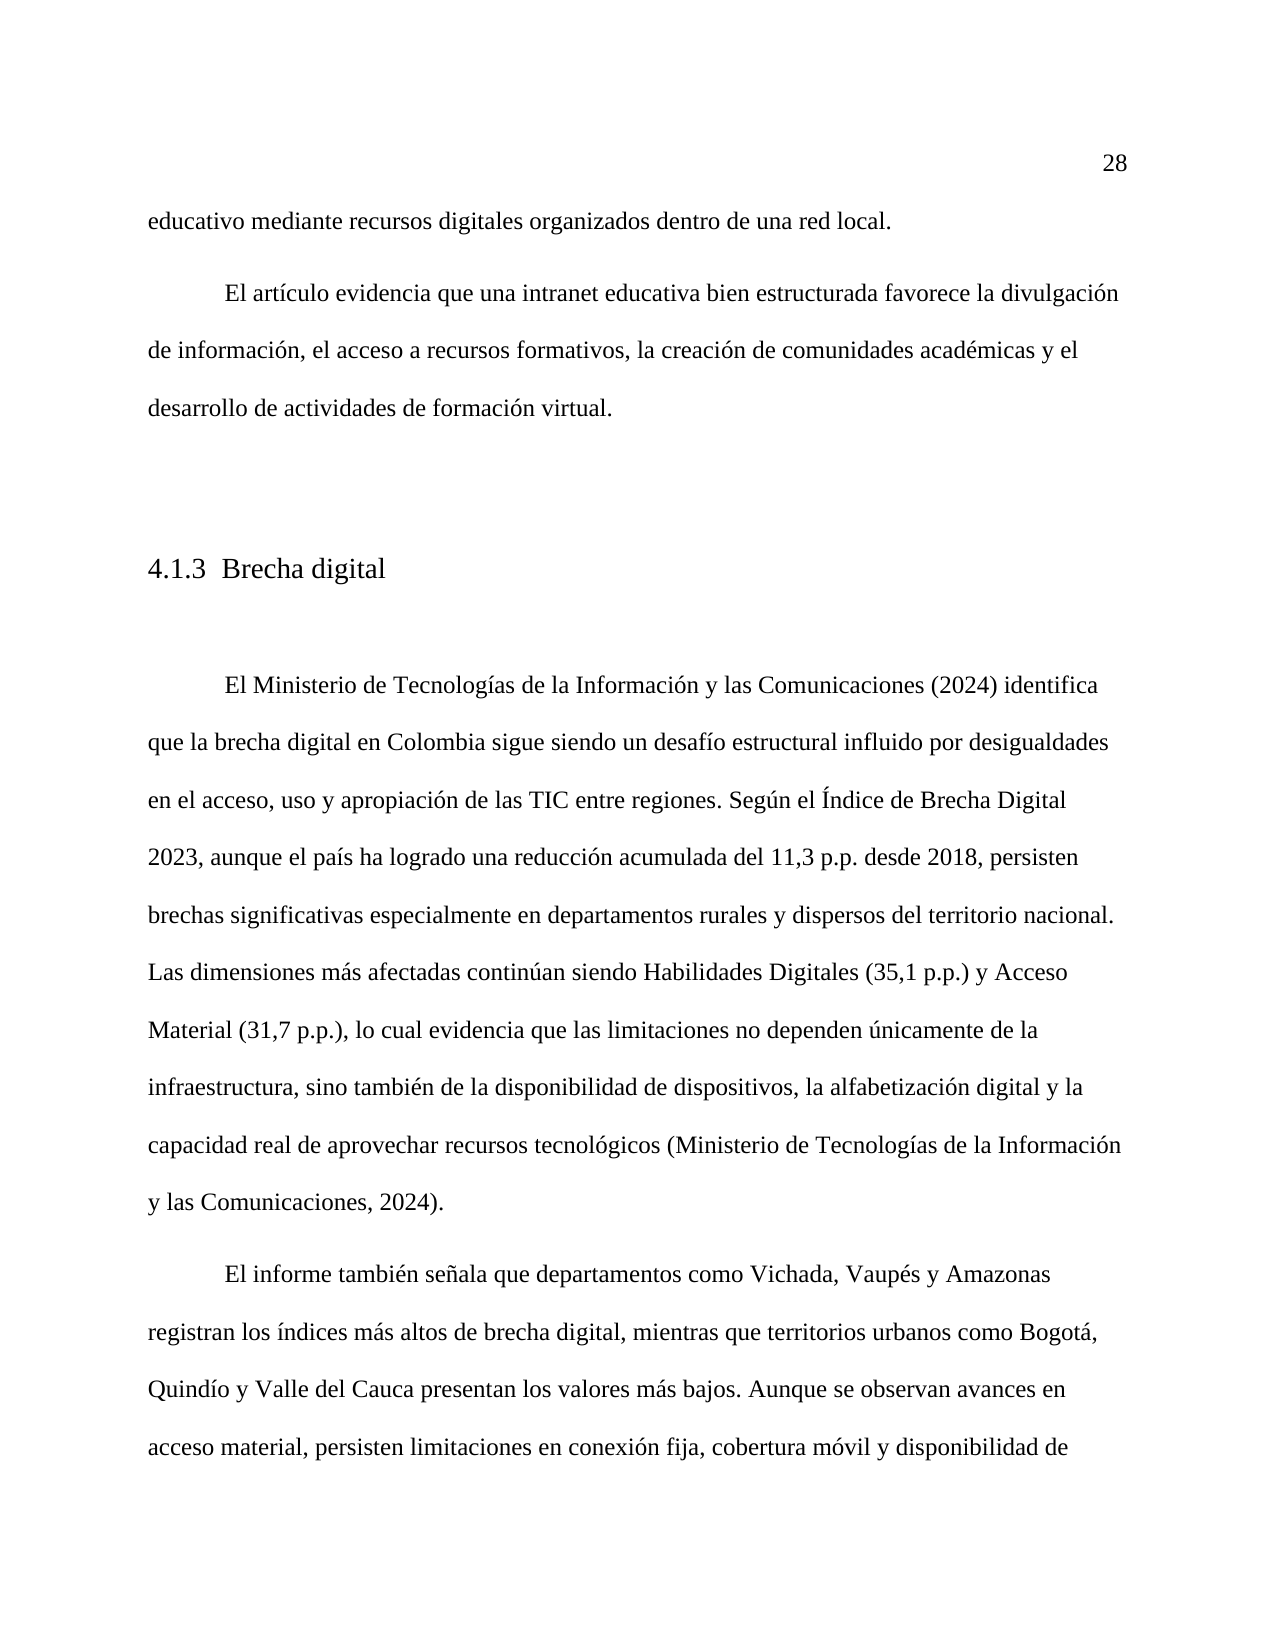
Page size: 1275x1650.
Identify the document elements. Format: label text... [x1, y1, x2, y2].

text educativo mediante recursos digitales organizados dentro de una red local. [148, 206, 1127, 234]
text El artículo evidencia que una intranet educativa bien estructurada favorece la divulgación de información, el acceso a recursos formativos, la creación de comunidades académicas y el desarrollo de actividades de formación virtual. [148, 278, 1127, 422]
subtitle Brecha digital [148, 552, 1127, 585]
text El Ministerio de Tecnologías de la Información y las Comunicaciones (2024) identifica que la brecha digital en Colombia sigue siendo un desafío estructural influido por desigualdades en el acceso, uso y apropiación de las TIC entre regiones. Según el Índice de Brecha Digital 2023, aunque el país ha logrado una reducción acumulada del 11,3 p.p. desde 2018, persisten brechas significativas especialmente en departamentos rurales y dispersos del territorio nacional. Las dimensiones más afectadas continúan siendo Habilidades Digitales (35,1 p.p.) y Acceso Material (31,7 p.p.), lo cual evidencia que las limitaciones no dependen únicamente de la infraestructura, sino también de la disponibilidad de dispositivos, la alfabetización digital y la capacidad real de aprovechar recursos tecnológicos (Ministerio de Tecnologías de la Información y las Comunicaciones, 2024). [148, 670, 1127, 1216]
text El informe también señala que departamentos como Vichada, Vaupés y Amazonas registran los índices más altos de brecha digital, mientras que territorios urbanos como Bogotá, Quindío y Valle del Cauca presentan los valores más bajos. Aunque se observan avances en acceso material, persisten limitaciones en conexión fija, cobertura móvil y disponibilidad de [148, 1259, 1127, 1461]
